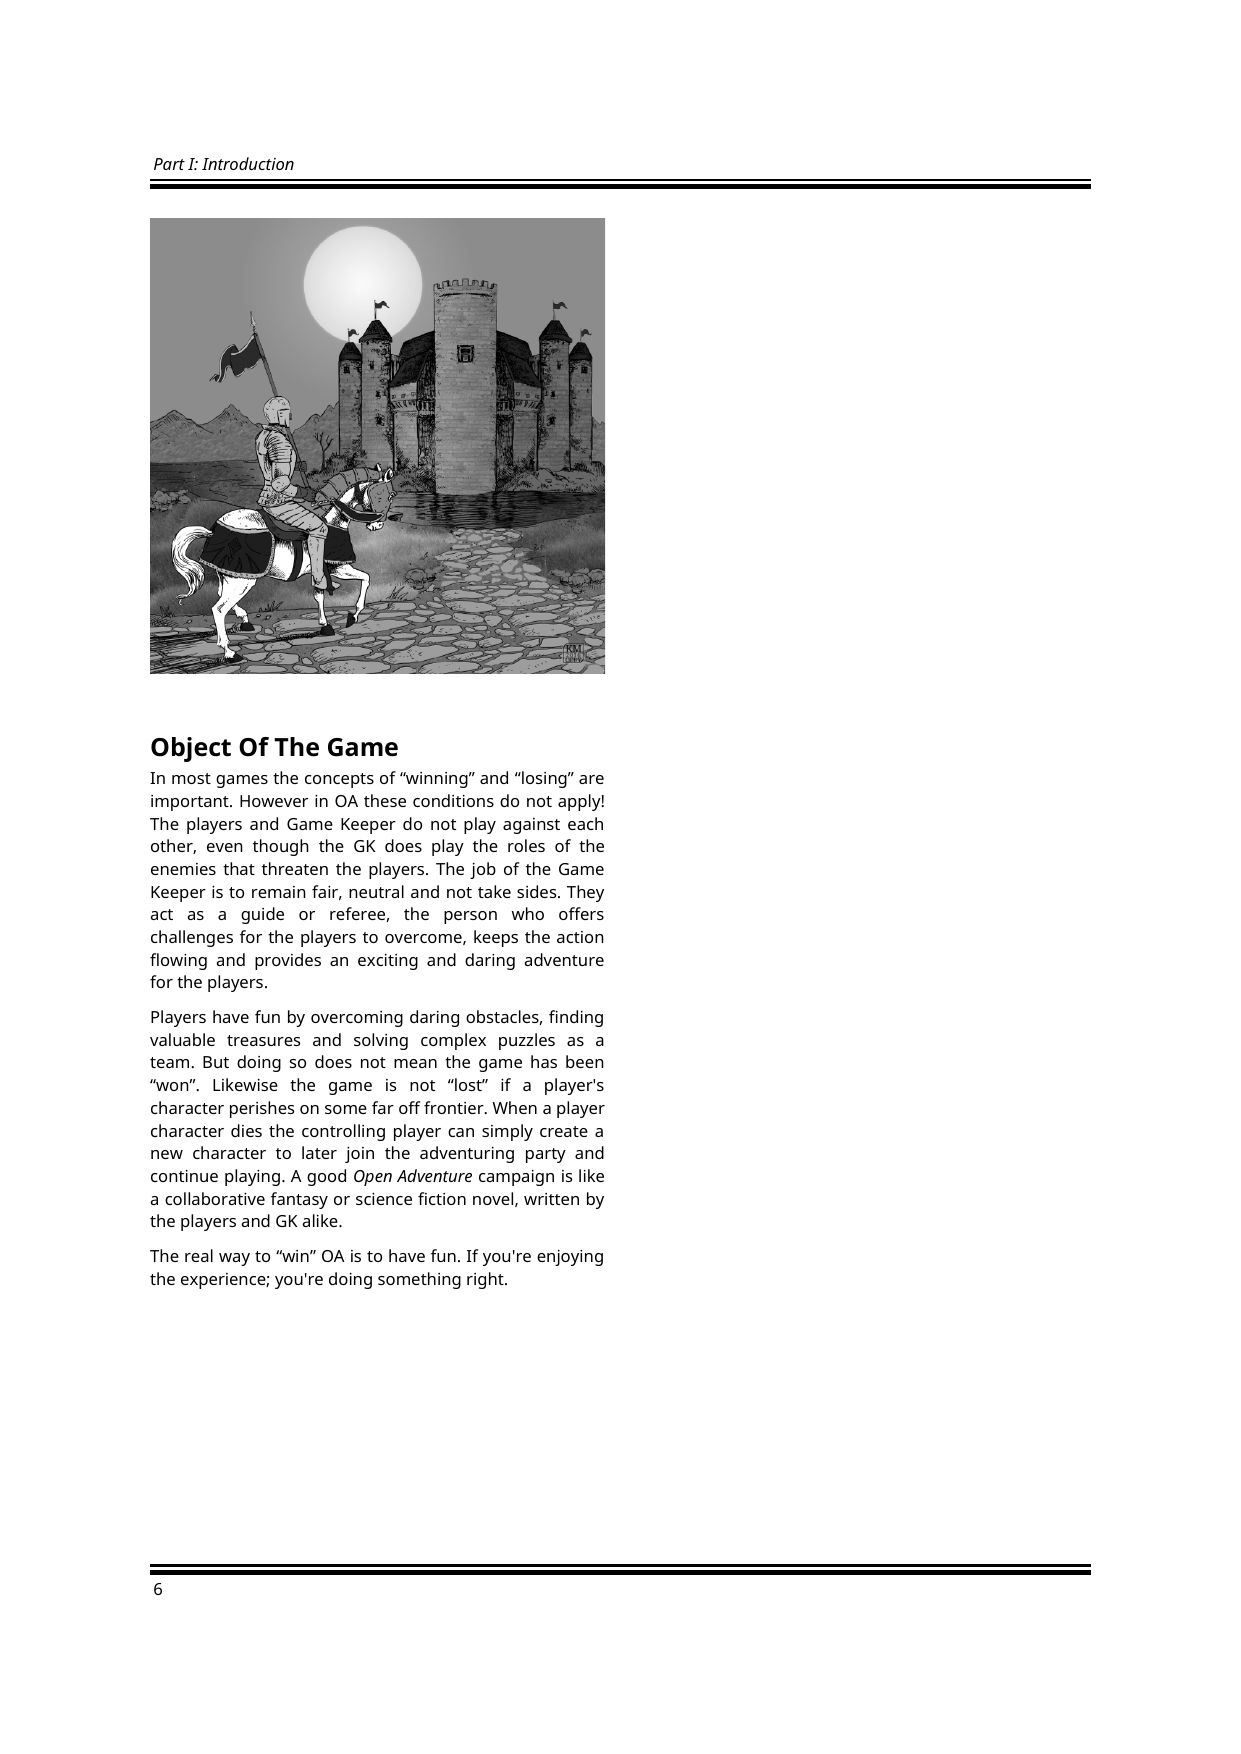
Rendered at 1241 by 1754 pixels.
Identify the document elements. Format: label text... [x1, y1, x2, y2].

text The real way to “win” OA is to have fun. If you're enjoying the experience; you're doing something right. [150, 1245, 605, 1290]
picture [150, 218, 606, 674]
subtitle Object Of The Game [150, 729, 605, 764]
text In most games the concepts of “winning” and “losing” are important. However in OA these conditions do not apply! The players and Game Keeper do not play against each other, even though the GK does play the roles of the enemies that threaten the players. The job of the Game Keeper is to remain fair, neutral and not take sides. They act as a guide or referee, the person who offers challenges for the players to overcome, keeps the action flowing and provides an exciting and daring adventure for the players. [150, 767, 605, 994]
text Players have fun by overcoming daring obstacles, finding valuable treasures and solving complex puzzles as a team. But doing so does not mean the game has been “won”. Likewise the game is not “lost” if a player's character perishes on some far off frontier. When a player character dies the controlling player can simply create a new character to later join the adventuring party and continue playing. A good Open Adventure campaign is like a collaborative fantasy or science fiction novel, written by the players and GK alike. [150, 1006, 605, 1233]
